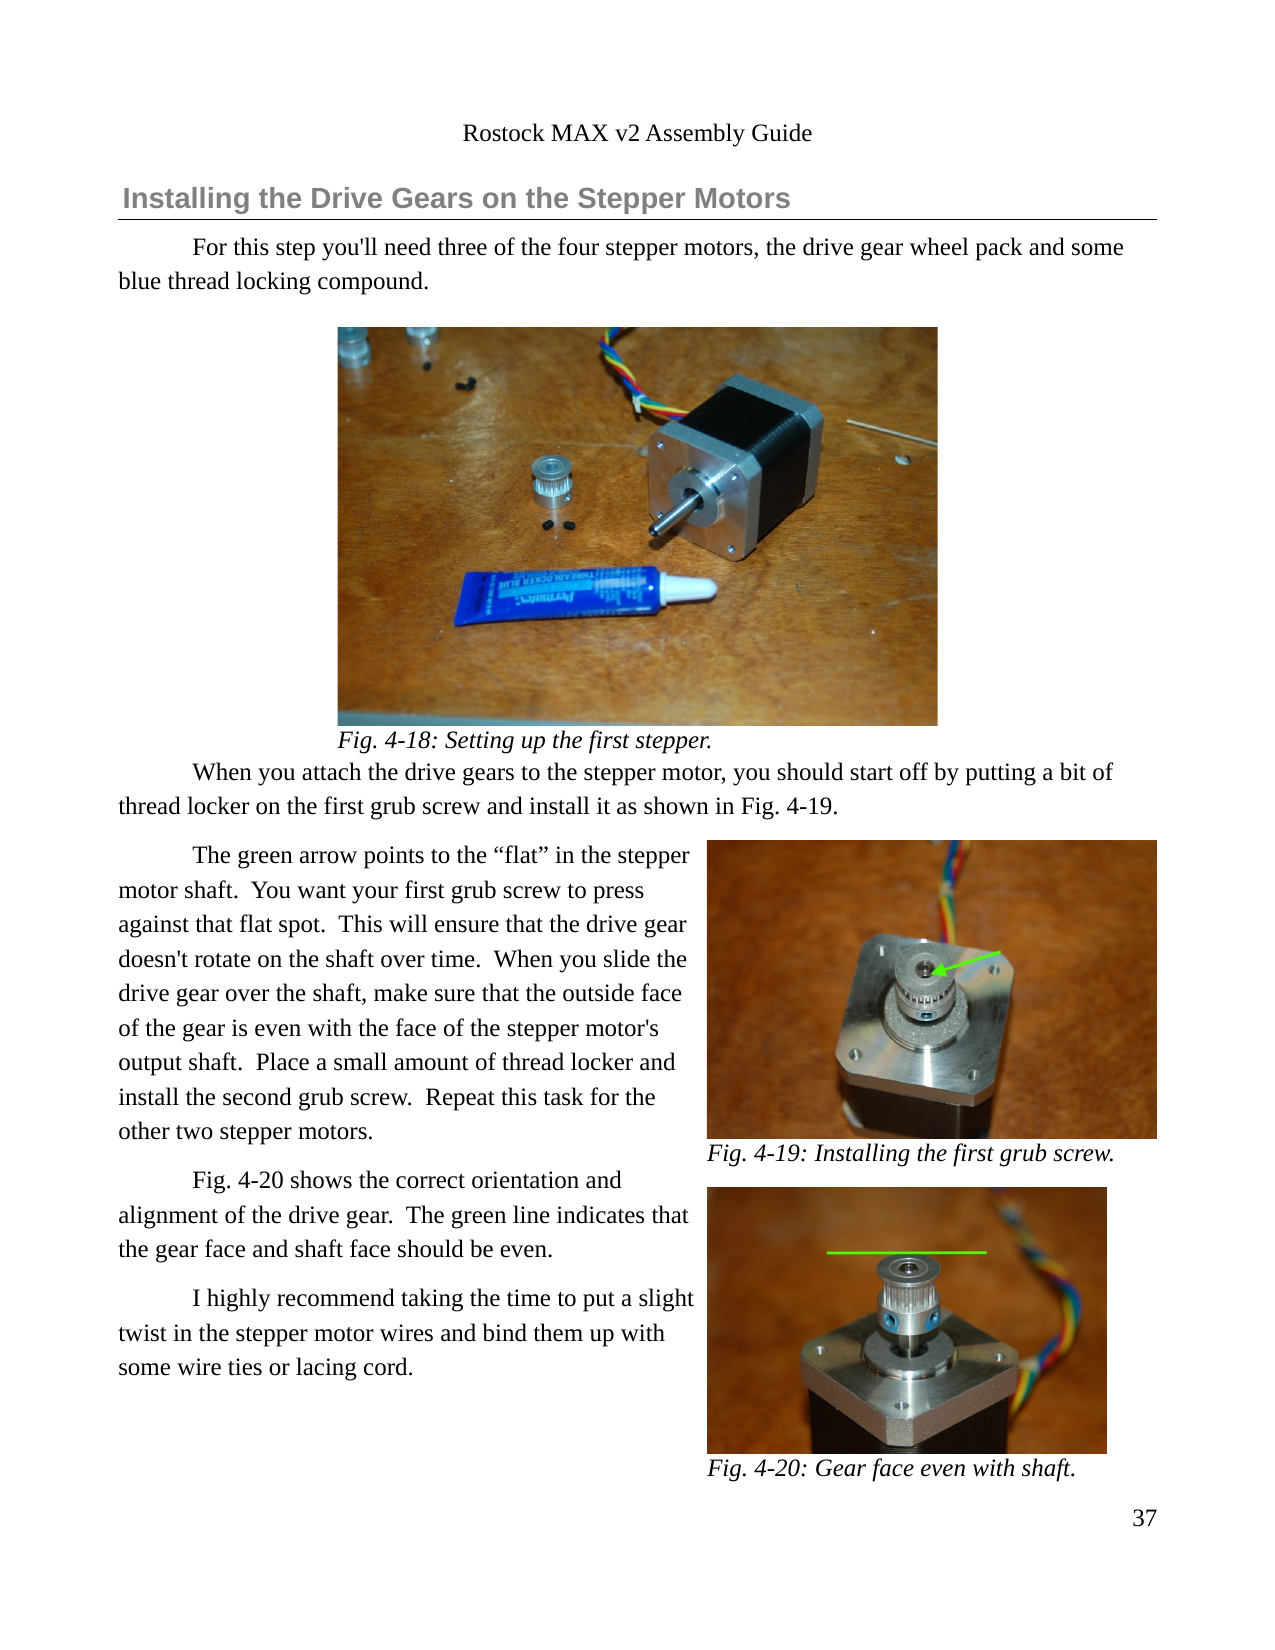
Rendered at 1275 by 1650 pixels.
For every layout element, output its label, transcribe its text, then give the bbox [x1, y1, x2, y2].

text Fig. 4-20: Gear face even with shaft. [707, 1454, 1107, 1482]
text Fig. 4-20 shows the correct orientation and alignment of the drive gear. The green line indicates that the gear face and shaft face should be even. [118, 1165, 1157, 1263]
text For this step you'll need three of the four stepper motors, the drive gear wheel pack and some blue thread locking compound. [118, 232, 1157, 295]
text [707, 827, 1157, 840]
text When you attach the drive gears to the stepper motor, you should start off by putting a bit of thread locker on the first grub screw and install it as shown in Fig. 4-19. [118, 757, 1157, 820]
picture [707, 1187, 1107, 1454]
text Fig. 4-19: Installing the first grub screw. [707, 1139, 1157, 1167]
text [1107, 1283, 1157, 1381]
text Fig. 4-18: Setting up the first stepper. [337, 726, 937, 754]
picture [337, 327, 938, 726]
text The green arrow points to the “flat” in the stepper motor shaft. You want your first grub screw to press against that flat spot. This will ensure that the drive gear doesn't rotate on the shaft over time. When you slide the drive gear over the shaft, make sure that the outside face of the gear is even with the face of the stepper motor's output shaft. Place a small amount of thread locker and install the second grub screw. Repeat this task for the other two stepper motors. [118, 840, 707, 1145]
picture [706, 840, 1157, 1139]
text I highly recommend taking the time to put a slight twist in the stepper motor wires and bind them up with some wire ties or lacing cord. [118, 1283, 707, 1381]
subtitle Installing the Drive Gears on the Stepper Motors [118, 177, 1157, 219]
